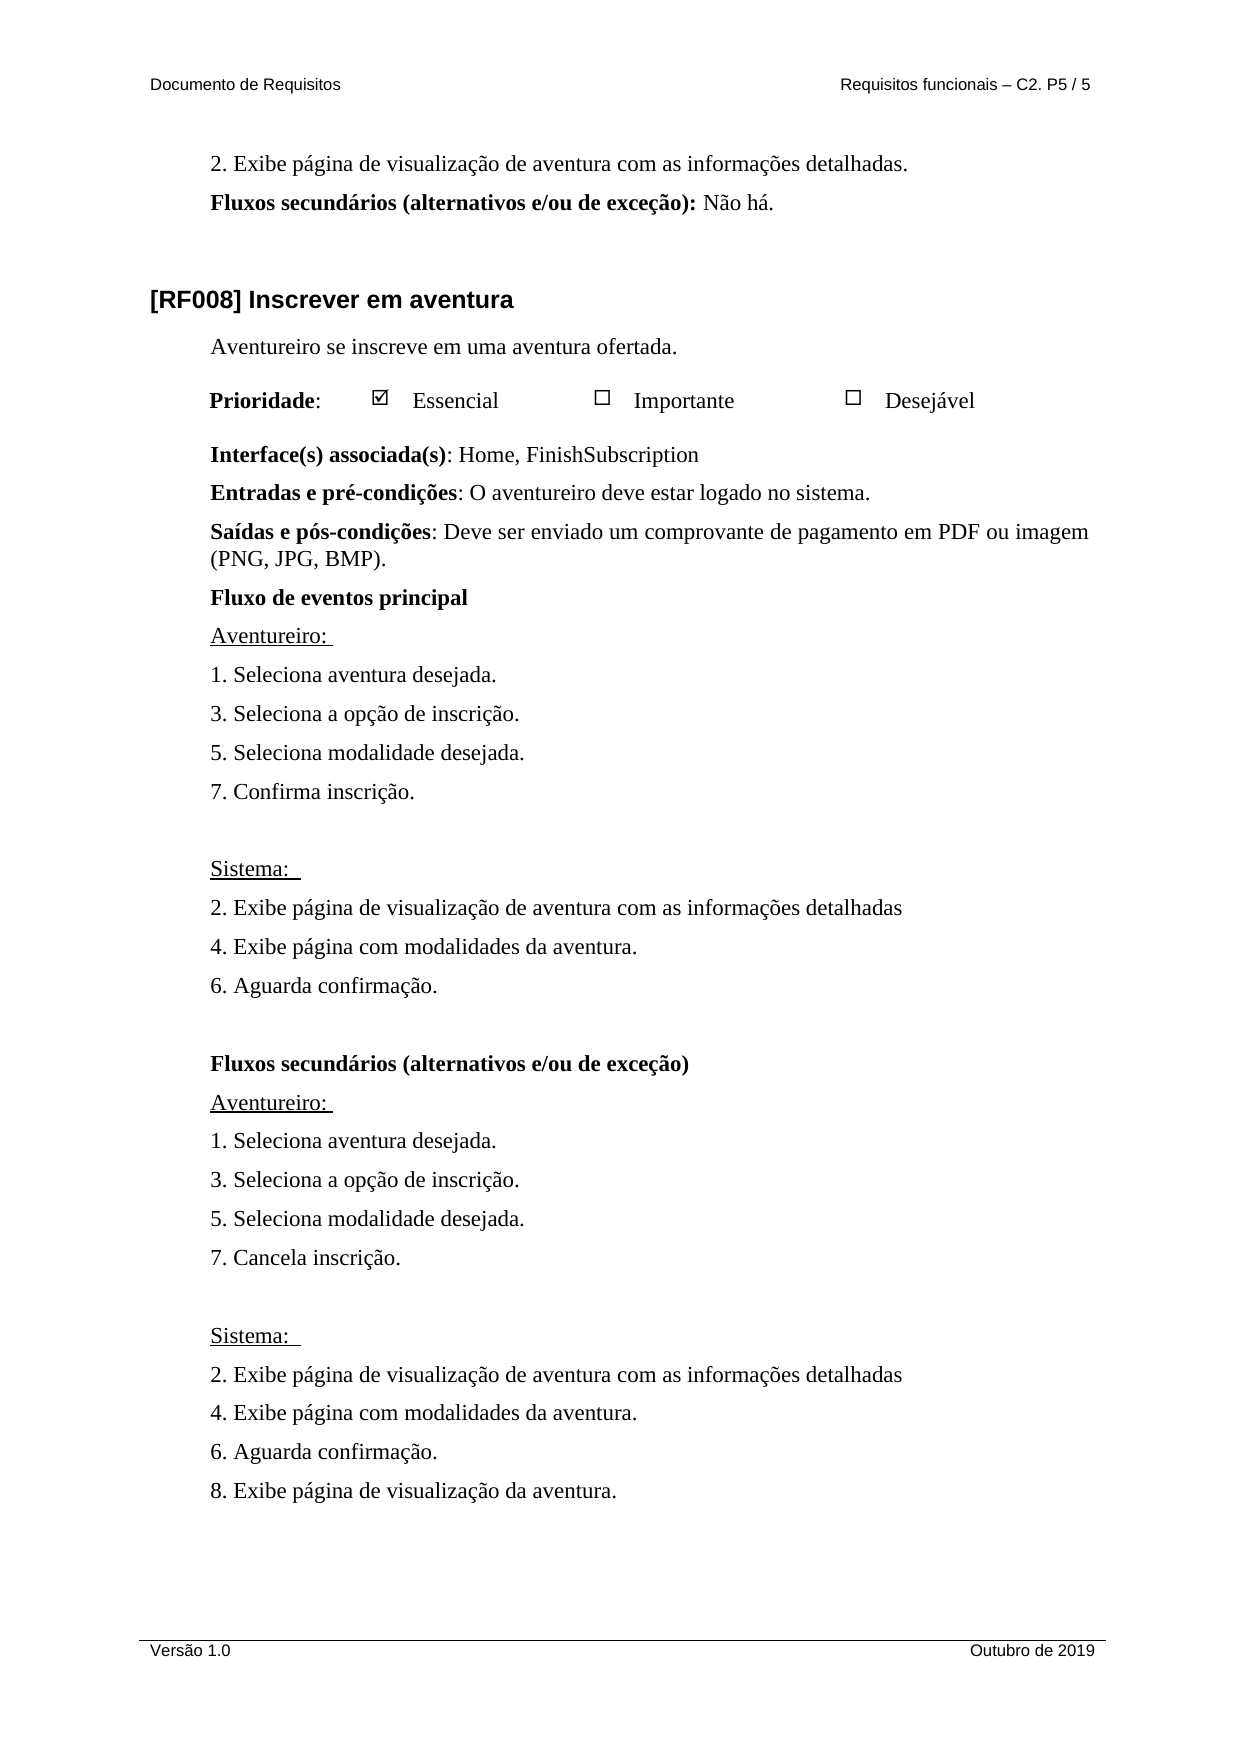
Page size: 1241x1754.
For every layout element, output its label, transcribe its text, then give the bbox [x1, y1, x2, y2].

text Sistema: [210, 1322, 1090, 1348]
text 7. Confirma inscrição. [210, 778, 1090, 804]
text 1. Seleciona aventura desejada. [210, 661, 1090, 688]
table_header Importante [623, 365, 829, 434]
text Aventureiro: [210, 1089, 1090, 1115]
table_header  [829, 365, 873, 434]
text Fluxos secundários (alternativos e/ou de exceção): Não há. [210, 189, 1090, 215]
text 5. Seleciona modalidade desejada. [210, 1205, 1090, 1232]
text Fluxos secundários (alternativos e/ou de exceção) [210, 1050, 1090, 1076]
text 8. Exibe página de visualização da aventura. [210, 1477, 1090, 1503]
text Entradas e pré-condições: O aventureiro deve estar logado no sistema. [210, 479, 1090, 506]
text 6. Aguarda confirmação. [210, 1438, 1090, 1465]
text Sistema: [210, 856, 1090, 882]
text 3. Seleciona a opção de inscrição. [210, 1166, 1090, 1193]
text Fluxo de eventos principal [210, 583, 1090, 610]
table_header Prioridade: [194, 365, 357, 434]
text Aventureiro: [210, 622, 1090, 649]
text 6. Aguarda confirmação. [210, 972, 1090, 998]
text 2. Exibe página de visualização de aventura com as informações detalhadas. [210, 150, 1090, 176]
table_header  [578, 365, 622, 434]
text 3. Seleciona a opção de inscrição. [210, 700, 1090, 726]
text 7. Cancela inscrição. [210, 1244, 1090, 1270]
text 2. Exibe página de visualização de aventura com as informações detalhadas [210, 894, 1090, 921]
table_header Desejável [874, 365, 1017, 434]
text 2. Exibe página de visualização de aventura com as informações detalhadas [210, 1361, 1090, 1387]
text [RF008] Inscrever em aventura [150, 285, 1090, 314]
text 5. Seleciona modalidade desejada. [210, 739, 1090, 765]
text Interface(s) associada(s): Home, FinishSubscription [210, 441, 1090, 467]
text Aventureiro se inscreve em uma aventura ofertada. [210, 333, 1090, 359]
table_header Essencial [401, 365, 578, 434]
text 1. Seleciona aventura desejada. [210, 1127, 1090, 1154]
text Saídas e pós-condições: Deve ser enviado um comprovante de pagamento em PDF ou imagem (PNG, JPG, BMP). [210, 518, 1090, 571]
table_header  [357, 365, 401, 434]
text 4. Exibe página com modalidades da aventura. [210, 1399, 1090, 1426]
text 4. Exibe página com modalidades da aventura. [210, 933, 1090, 959]
